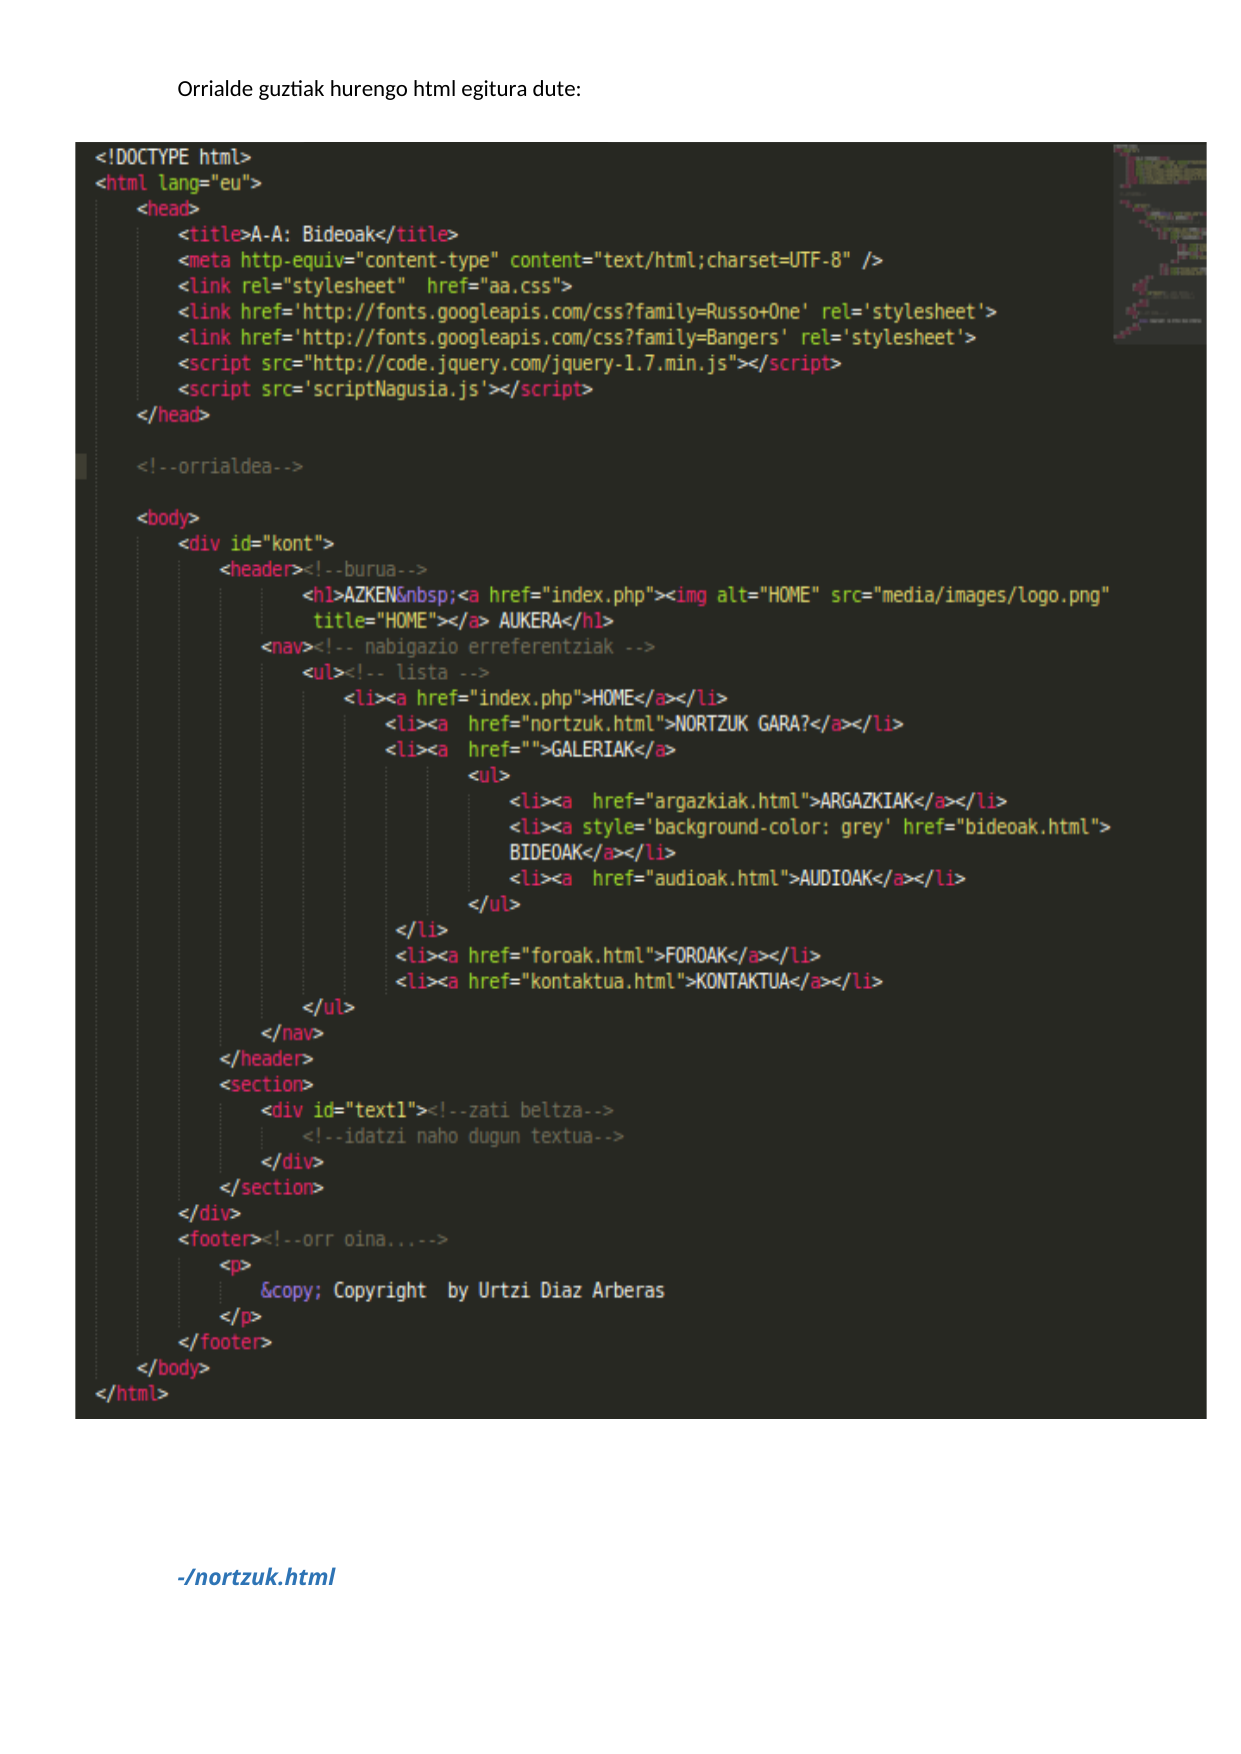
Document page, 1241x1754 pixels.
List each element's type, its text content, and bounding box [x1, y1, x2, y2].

subtitle -/nortzuk.html [177, 1561, 1063, 1592]
text Orrialde guztiak hurengo html egitura dute: [177, 74, 1063, 102]
picture [75, 142, 1207, 1419]
